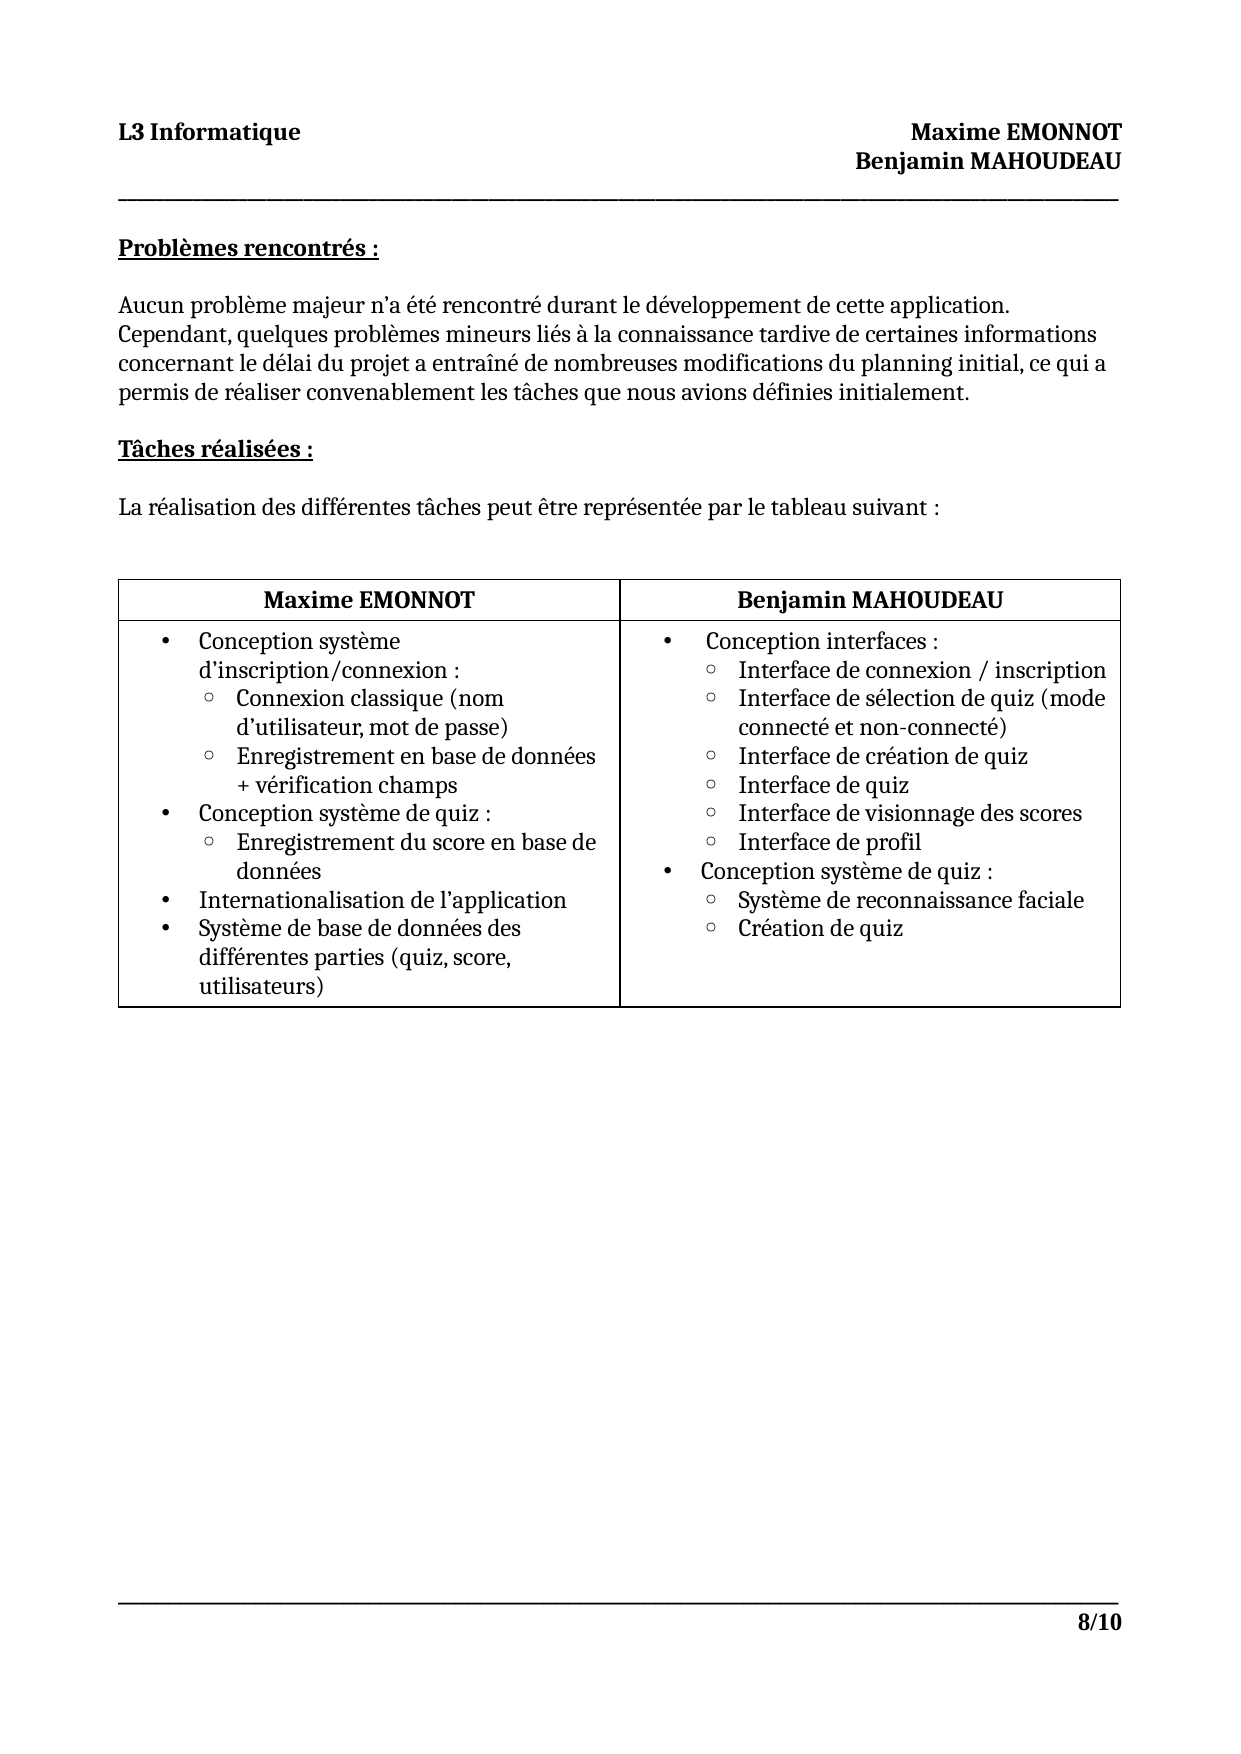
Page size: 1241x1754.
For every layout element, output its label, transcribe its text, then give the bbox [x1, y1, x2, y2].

text Aucun problème majeur n’a été rencontré durant le développement de cette application. Cependant, quelques problèmes mineurs liés à la connaissance tardive de certaines informations concernant le délai du projet a entraîné de nombreuses modifications du planning initial, ce qui a permis de réaliser convenablement les tâches que nous avions définies initialement. [118, 263, 1122, 406]
text Problèmes rencontrés : [118, 234, 1122, 263]
table_header Maxime EMONNOT [119, 580, 619, 620]
table_cell Conception interfaces : Interface de connexion / inscription Interface de sélection de quiz (mode connecté et non-connecté) Interface de création de quiz Interface de quiz Interface de visionnage des scores Interface de profil Conception système de quiz : Système de reconnaissance faciale Création de quiz [621, 621, 1120, 1006]
table_cell Conception système d’inscription/connexion : Connexion classique (nom d’utilisateur, mot de passe) Enregistrement en base de données + vérification champs Conception système de quiz : Enregistrement du score en base de données Internationalisation de l’application Système de base de données des différentes parties (quiz, score, utilisateurs) [119, 621, 619, 1006]
text Tâches réalisées : [118, 435, 1122, 464]
text La réalisation des différentes tâches peut être représentée par le tableau suivant : [118, 493, 1122, 521]
table_header Benjamin MAHOUDEAU [621, 580, 1120, 620]
